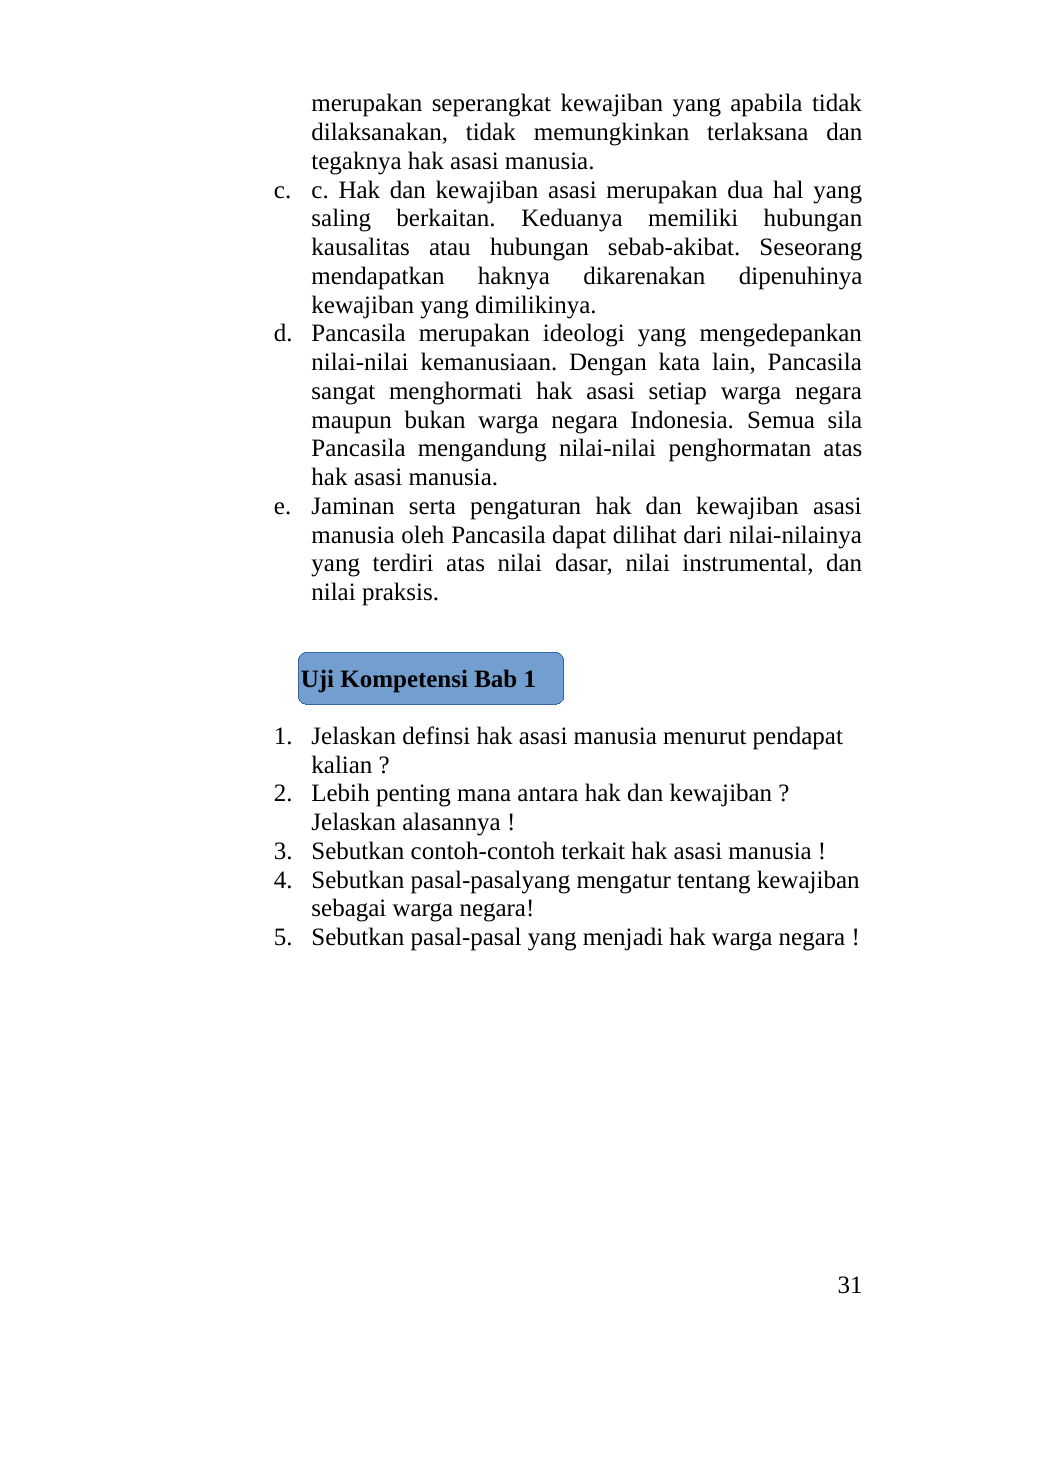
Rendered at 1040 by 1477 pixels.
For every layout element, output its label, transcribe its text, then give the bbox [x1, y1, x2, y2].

list Pancasila merupakan ideologi yang mengedepankan nilai-nilai kemanusiaan. Dengan kata lain, Pancasila sangat menghormati hak asasi setiap warga negara maupun bukan warga negara Indonesia. Semua sila Pancasila mengandung nilai-nilai penghormatan atas hak asasi manusia. [274, 318, 862, 491]
list Sebutkan pasal-pasalyang mengatur tentang kewajiban sebagai warga negara! [274, 865, 862, 922]
list c. Hak dan kewajiban asasi merupakan dua hal yang saling berkaitan. Keduanya memiliki hubungan kausalitas atau hubungan sebab-akibat. Seseorang mendapatkan haknya dikarenakan dipenuhinya kewajiban yang dimilikinya. [274, 175, 862, 318]
list Sebutkan pasal-pasal yang menjadi hak warga negara ! [274, 922, 862, 951]
list Jelaskan definsi hak asasi manusia menurut pendapat kalian ? [274, 721, 862, 778]
list Jaminan serta pengaturan hak dan kewajiban asasi manusia oleh Pancasila dapat dilihat dari nilai-nilainya yang terdiri atas nilai dasar, nilai instrumental, dan nilai praksis. [274, 491, 862, 606]
list Sebutkan contoh-contoh terkait hak asasi manusia ! [274, 836, 862, 865]
list Lebih penting mana antara hak dan kewajiban ? Jelaskan alasannya ! [274, 778, 862, 836]
list merupakan seperangkat kewajiban yang apabila tidak dilaksanakan, tidak memungkinkan terlaksana dan tegaknya hak asasi manusia. [274, 88, 862, 175]
